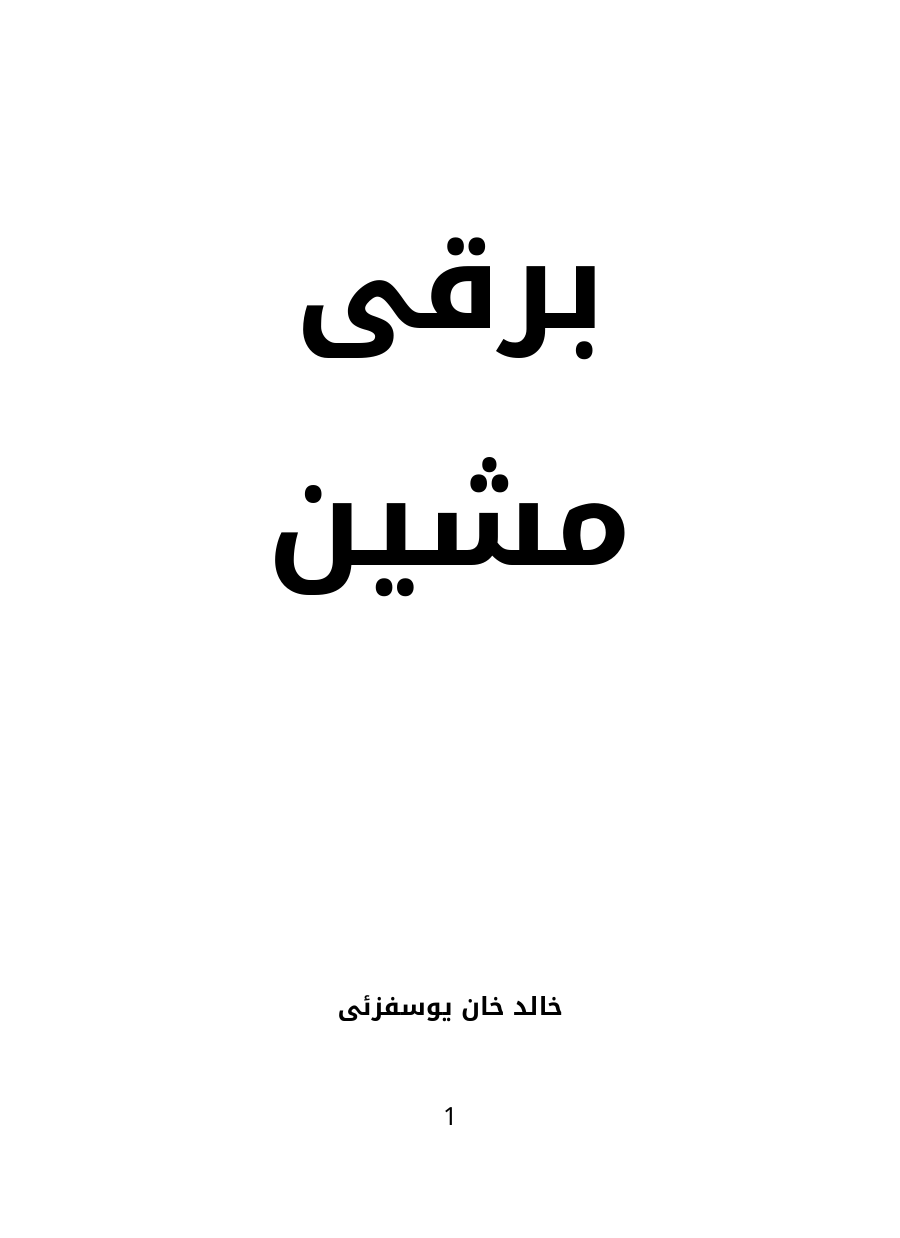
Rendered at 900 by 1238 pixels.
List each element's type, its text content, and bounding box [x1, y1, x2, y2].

text برقی مشین [105, 168, 795, 643]
text خالد خان یوسفزئی [105, 983, 795, 1031]
